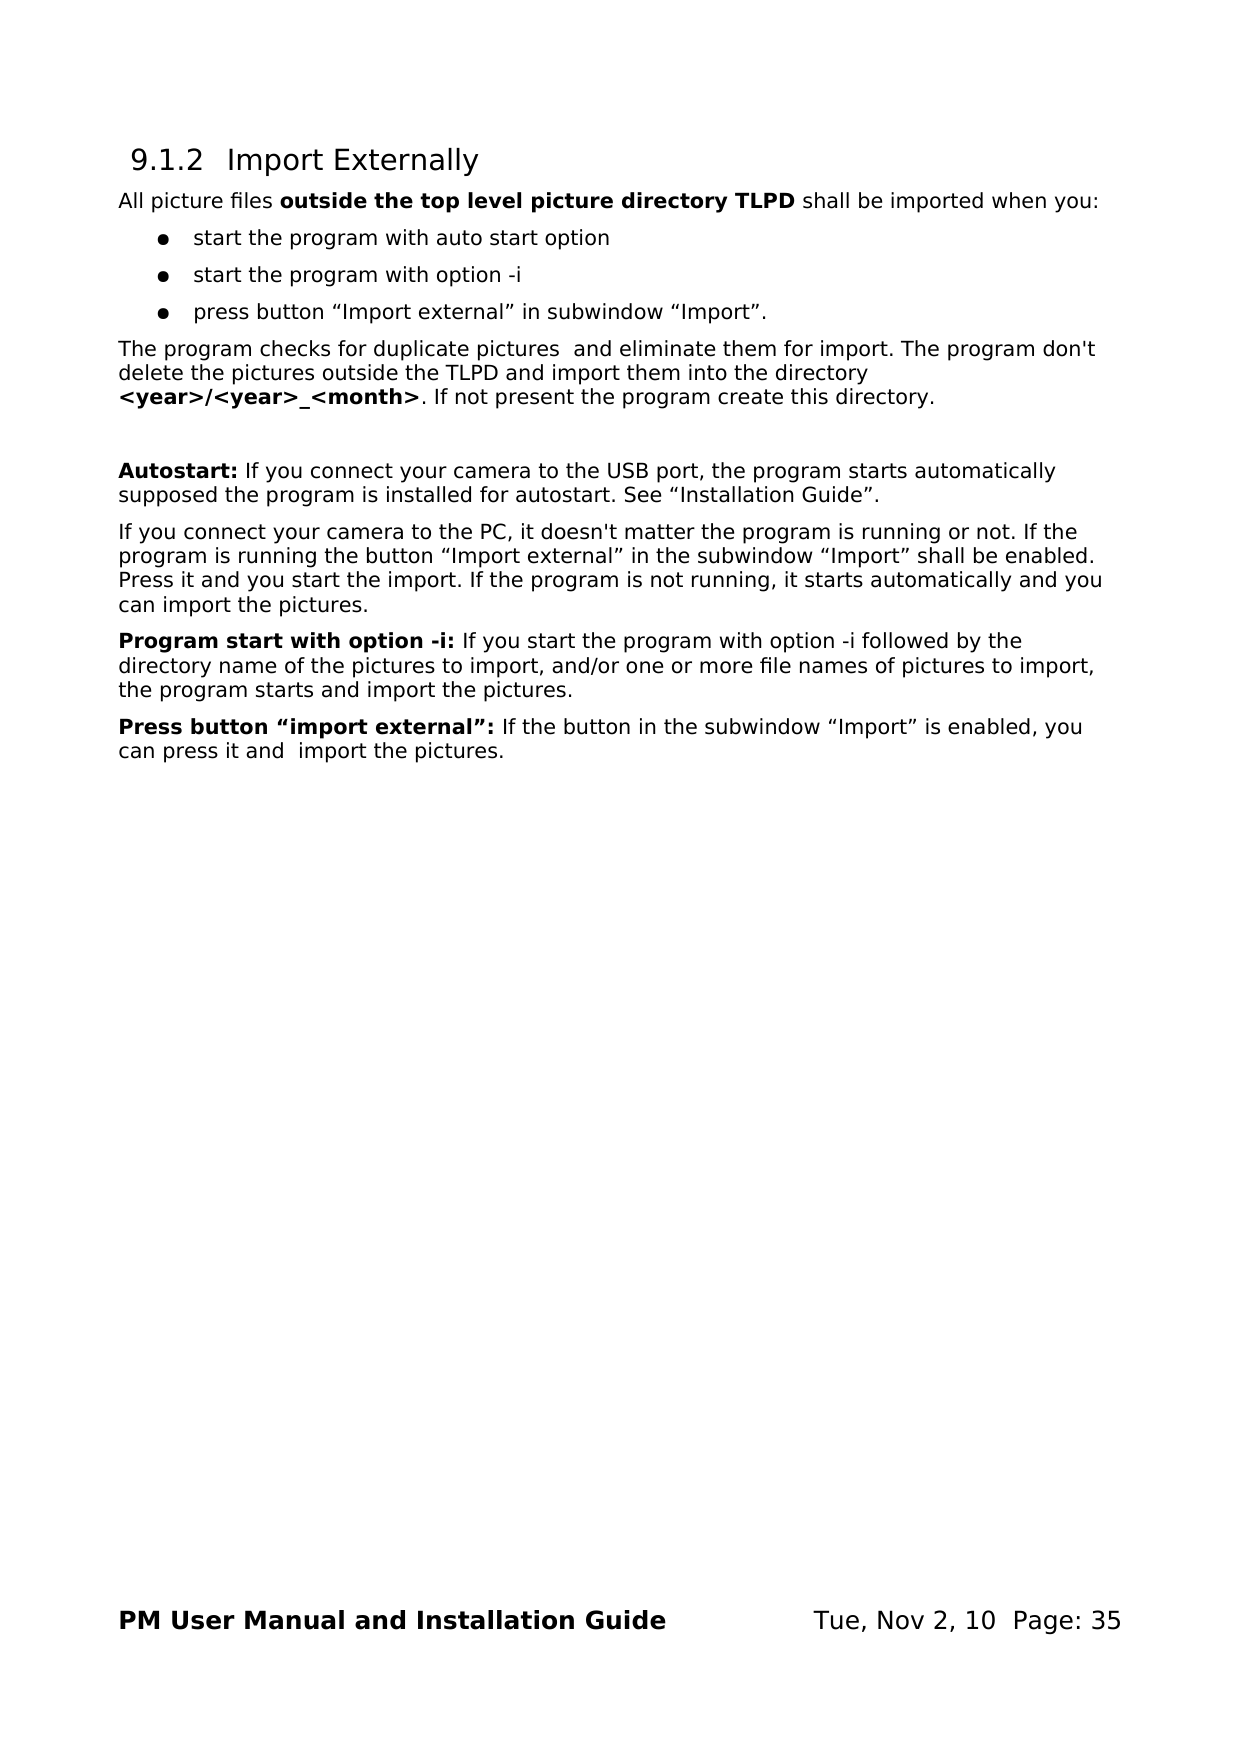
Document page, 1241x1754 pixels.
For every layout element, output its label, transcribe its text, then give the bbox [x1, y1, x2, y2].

list start the program with option -i [156, 263, 1122, 287]
text Program start with option -i: If you start the program with option -i followed by the directory name of the pictures to import, and/or one or more file names of pictures to import, the program starts and import the pictures. [118, 629, 1122, 702]
text The program checks for duplicate pictures and eliminate them for import. The program don't delete the pictures outside the TLPD and import them into the directory <year>/<year>_<month>. If not present the program create this directory. [118, 337, 1122, 409]
text If you connect your camera to the PC, it doesn't matter the program is running or not. If the program is running the button “Import external” in the subwindow “Import” shall be enabled. Press it and you start the import. If the program is not running, it starts automatically and you can import the pictures. [118, 520, 1122, 617]
text Press button “import external”: If the button in the subwindow “Import” is enabled, you can press it and import the pictures. [118, 715, 1122, 763]
subtitle Import Externally [130, 143, 1122, 177]
text All picture files outside the top level picture directory TLPD shall be imported when you: [118, 189, 1122, 214]
text Autostart: If you connect your camera to the USB port, the program starts automatically supposed the program is installed for autostart. See “Installation Guide”. [118, 459, 1122, 507]
list start the program with auto start option [156, 226, 1122, 251]
list press button “Import external” in subwindow “Import”. [156, 300, 1122, 324]
